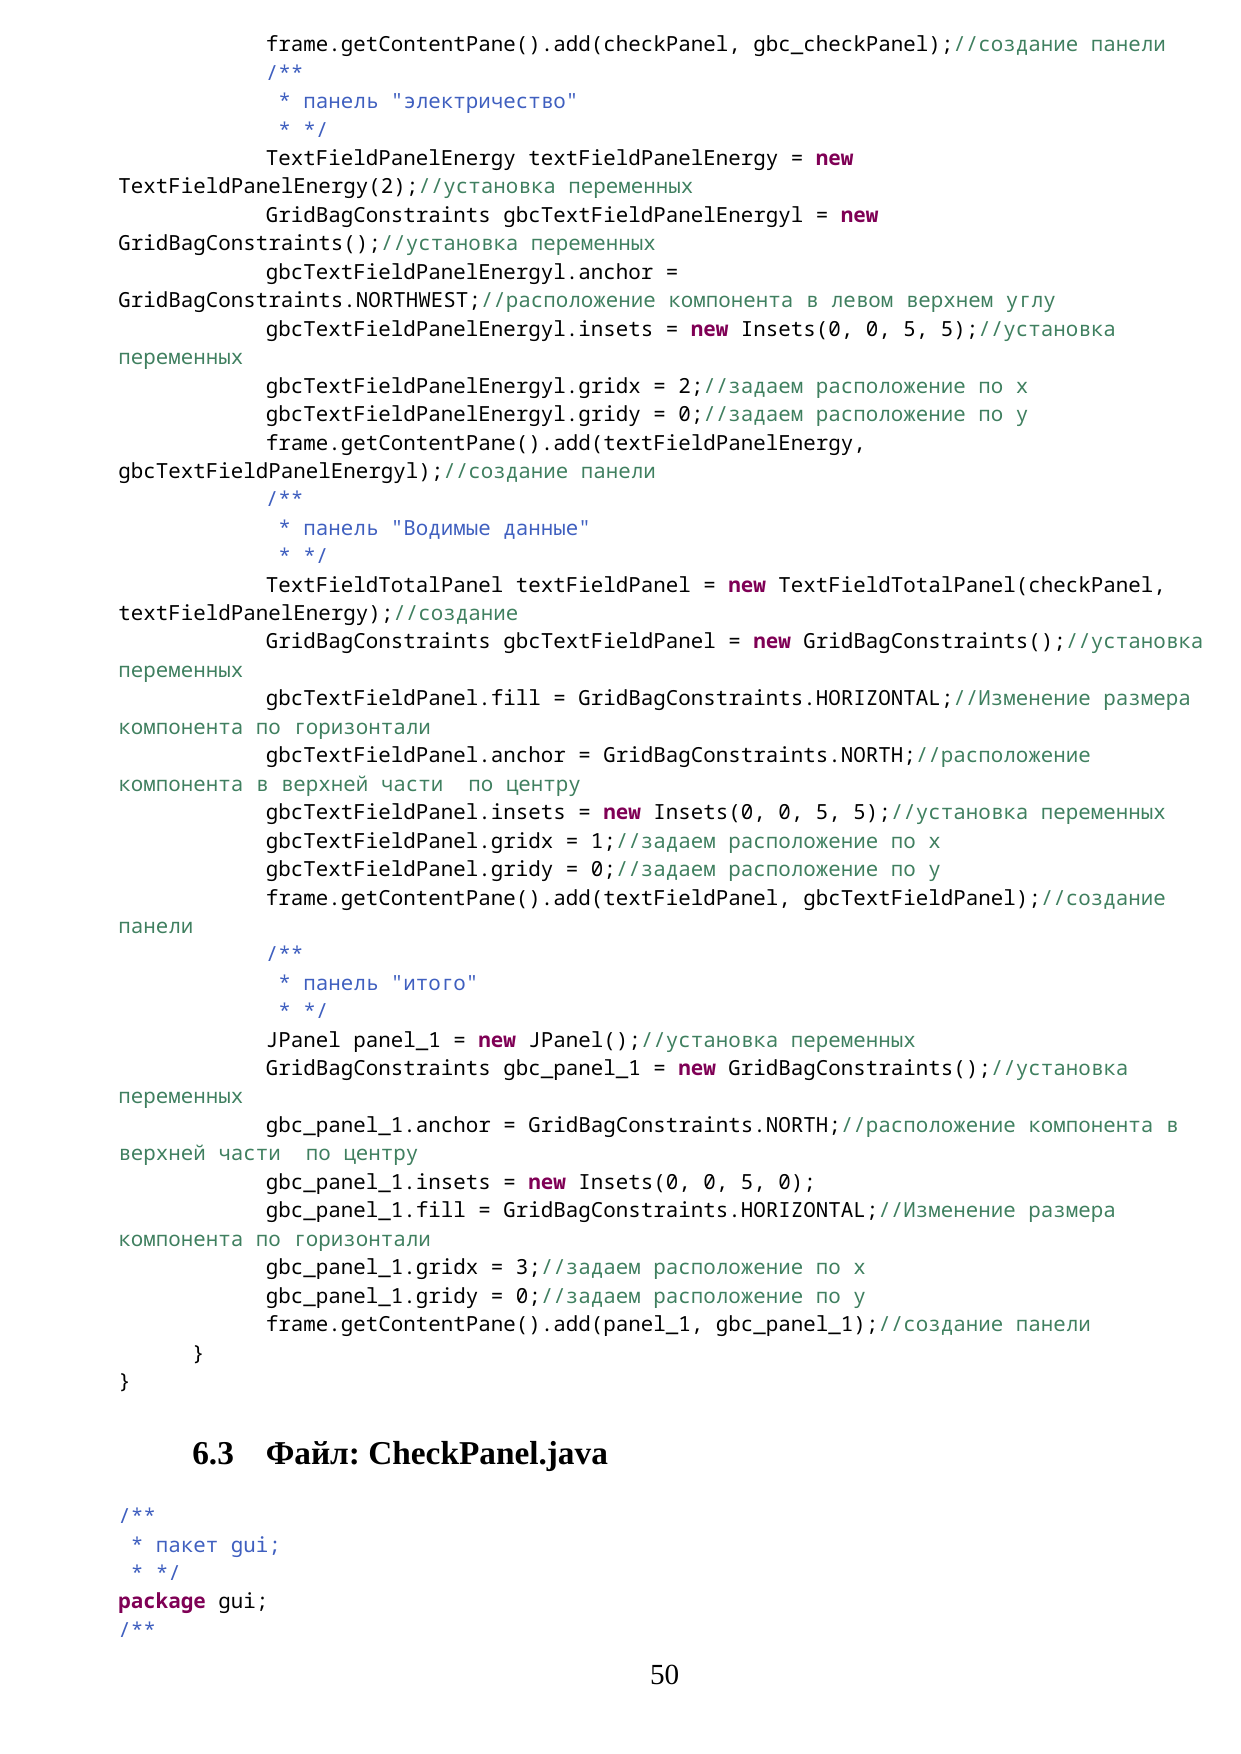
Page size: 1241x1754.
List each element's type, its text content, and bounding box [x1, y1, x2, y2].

text gbcTextFieldPanel.gridy = 0;//задаем расположение по у [118, 854, 1211, 883]
text TextFieldPanelEnergy textFieldPanelEnergy = new TextFieldPanelEnergy(2);//установка переменных [118, 143, 1211, 200]
text package gui; [118, 1587, 1211, 1615]
text GridBagConstraints gbcTextFieldPanel = new GridBagConstraints();//установка переменных [118, 627, 1211, 683]
text gbcTextFieldPanelEnergyl.gridy = 0;//задаем расположение по у [118, 399, 1211, 428]
text /** [118, 939, 1211, 968]
text /** [118, 58, 1211, 86]
text gbc_panel_1.gridx = 3;//задаем расположение по х [118, 1252, 1211, 1281]
text frame.getContentPane().add(textFieldPanelEnergy, gbcTextFieldPanelEnergyl);//создание панели [118, 428, 1211, 484]
text gbcTextFieldPanel.anchor = GridBagConstraints.NORTH;//расположение компонента в верхней части по центру [118, 740, 1211, 797]
text GridBagConstraints gbcTextFieldPanelEnergyl = new GridBagConstraints();//установка переменных [118, 200, 1211, 257]
text /** [118, 1615, 1211, 1643]
text gbcTextFieldPanelEnergyl.insets = new Insets(0, 0, 5, 5);//установка переменных [118, 314, 1211, 371]
text gbcTextFieldPanelEnergyl.anchor = GridBagConstraints.NORTHWEST;//расположение компонента в левом верхнем углу [118, 257, 1211, 314]
text frame.getContentPane().add(textFieldPanel, gbcTextFieldPanel);//создание панели [118, 883, 1211, 939]
text gbcTextFieldPanel.insets = new Insets(0, 0, 5, 5);//установка переменных [118, 797, 1211, 826]
text * панель "итого" [118, 968, 1211, 996]
text TextFieldTotalPanel textFieldPanel = new TextFieldTotalPanel(checkPanel, textFieldPanelEnergy);//создание [118, 570, 1211, 627]
text gbc_panel_1.anchor = GridBagConstraints.NORTH;//расположение компонента в верхней части по центру [118, 1110, 1211, 1167]
text * панель "Водимые данные" [118, 513, 1211, 541]
text frame.getContentPane().add(checkPanel, gbc_checkPanel);//создание панели [118, 29, 1211, 58]
text gbc_panel_1.insets = new Insets(0, 0, 5, 0); [118, 1167, 1211, 1195]
text gbc_panel_1.gridy = 0;//задаем расположение по у [118, 1281, 1211, 1309]
text * */ [118, 115, 1211, 143]
text * пакет gui; [118, 1530, 1211, 1558]
text gbcTextFieldPanel.fill = GridBagConstraints.HORIZONTAL;//Изменение размера компонента по горизонтали [118, 683, 1211, 740]
text GridBagConstraints gbc_panel_1 = new GridBagConstraints();//установка переменных [118, 1053, 1211, 1110]
text frame.getContentPane().add(panel_1, gbc_panel_1);//создание панели [118, 1309, 1211, 1338]
text JPanel panel_1 = new JPanel();//установка переменных [118, 1025, 1211, 1053]
text /** [118, 484, 1211, 513]
text gbcTextFieldPanelEnergyl.gridx = 2;//задаем расположение по х [118, 371, 1211, 399]
text * */ [118, 996, 1211, 1025]
text gbc_panel_1.fill = GridBagConstraints.HORIZONTAL;//Изменение размера компонента по горизонтали [118, 1195, 1211, 1252]
list Файл: CheckPanel.java [118, 1433, 1211, 1472]
text } [118, 1366, 1211, 1394]
text } [118, 1338, 1211, 1366]
text * панель "электричество" [118, 86, 1211, 115]
text gbcTextFieldPanel.gridx = 1;//задаем расположение по х [118, 826, 1211, 854]
text /** [118, 1501, 1211, 1530]
text * */ [118, 1558, 1211, 1587]
text * */ [118, 541, 1211, 570]
